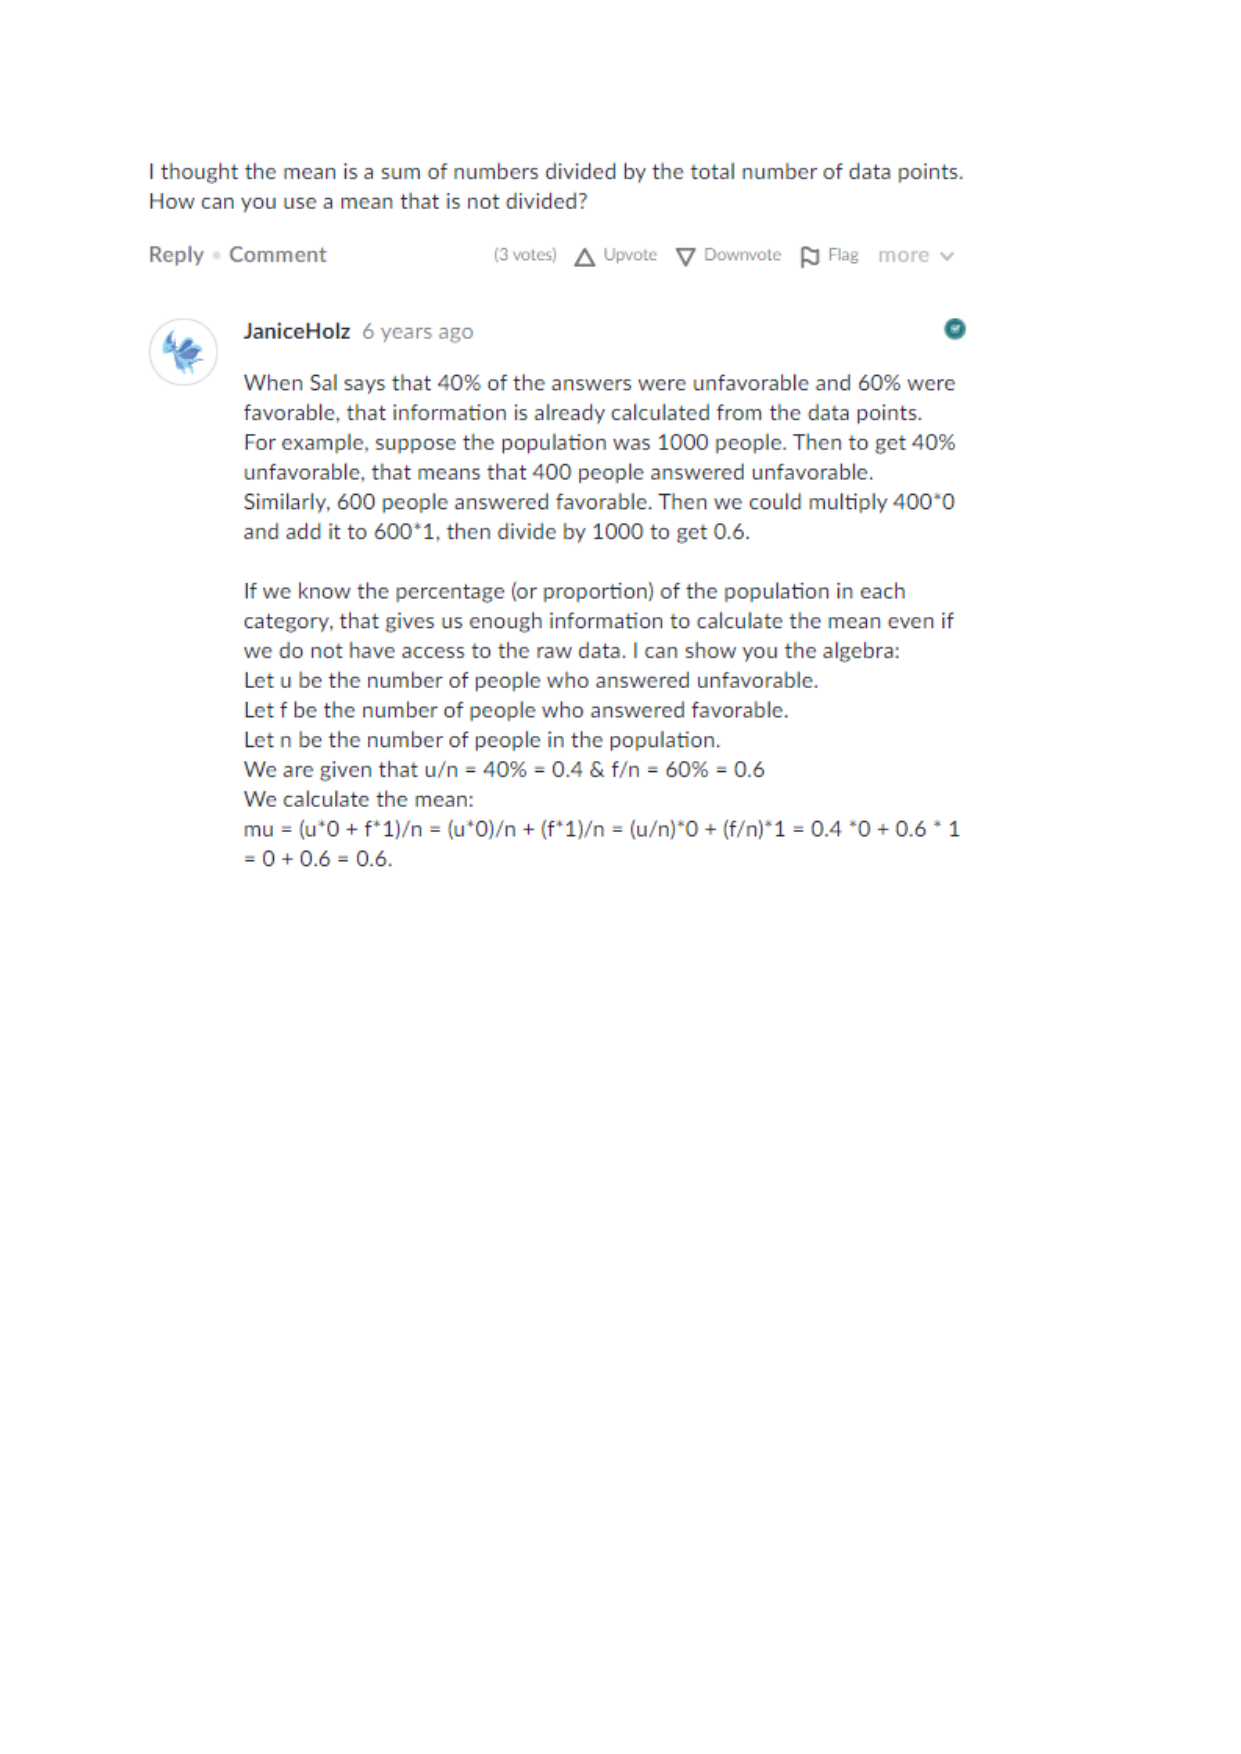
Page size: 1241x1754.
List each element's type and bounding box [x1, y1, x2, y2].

picture [140, 148, 1060, 879]
